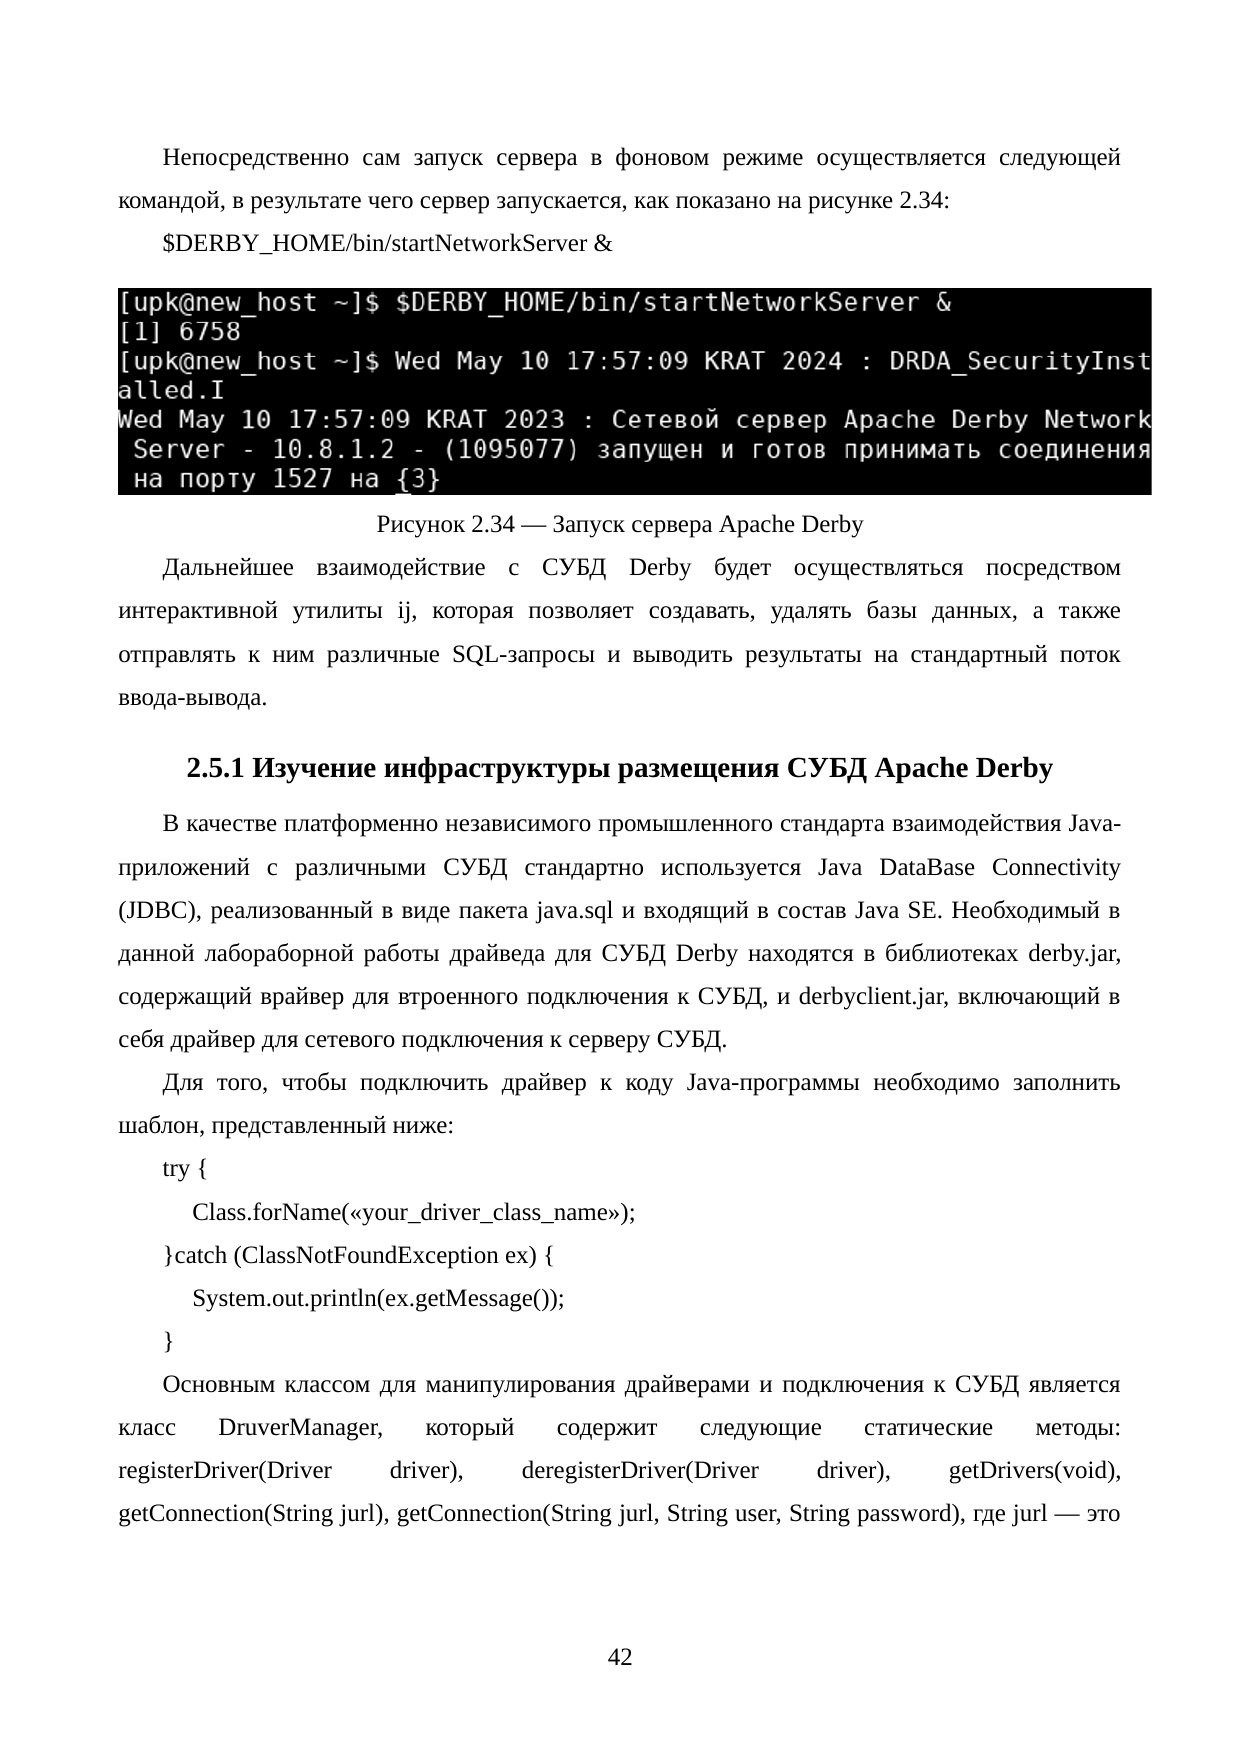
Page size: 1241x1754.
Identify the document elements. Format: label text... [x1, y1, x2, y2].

picture [118, 288, 1152, 495]
text Непосредственно сам запуск сервера в фоновом режиме осуществляется следующей командой, в результате чего сервер запускается, как показано на рисунке 2.34: [118, 142, 1122, 214]
text try { [118, 1153, 1122, 1182]
text Для того, чтобы подключить драйвер к коду Java-программы необходимо заполнить шаблон, представленный ниже: [118, 1067, 1122, 1139]
text }catch (ClassNotFoundException ex) { [118, 1240, 1122, 1268]
text Class.forName(«your_driver_class_name»); [118, 1197, 1122, 1225]
text В качестве платформенно независимого промышленного стандарта взаимодействия Java-приложений с различными СУБД стандартно используется Java DataBase Connectivity (JDBC), реализованный в виде пакета java.sql и входящий в состав Java SE. Необходимый в данной лабораборной работы драйведа для СУБД Derby находятся в библиотеках derby.jar, содержащий врайвер для втроенного подключения к СУБД, и derbyclient.jar, включающий в себя драйвер для сетевого подключения к серверу СУБД. [118, 808, 1122, 1053]
text } [118, 1326, 1122, 1355]
text Основным классом для манипулирования драйверами и подключения к СУБД является класс DruverManager, который содержит следующие статические методы: registerDriver(Driver driver), deregisterDriver(Driver driver), getDrivers(void), getConnection(String jurl), getConnection(String jurl, String user, String password), где jurl — это [118, 1369, 1122, 1527]
text Рисунок 2.34 — Запуск сервера Apache Derby [118, 495, 1122, 538]
text $DERBY_HOME/bin/startNetworkServer & [118, 228, 1122, 257]
text Дальнейшее взаимодействие с СУБД Derby будет осуществляться посредством интерактивной утилиты ij, которая позволяет создавать, удалять базы данных, а также отправлять к ним различные SQL-запросы и выводить результаты на стандартный поток ввода-вывода. [118, 552, 1122, 711]
text System.out.println(ex.getMessage()); [118, 1283, 1122, 1312]
subtitle 2.5.1 Изучение инфраструктуры размещения СУБД Apache Derby [118, 750, 1122, 783]
text [118, 271, 1122, 288]
